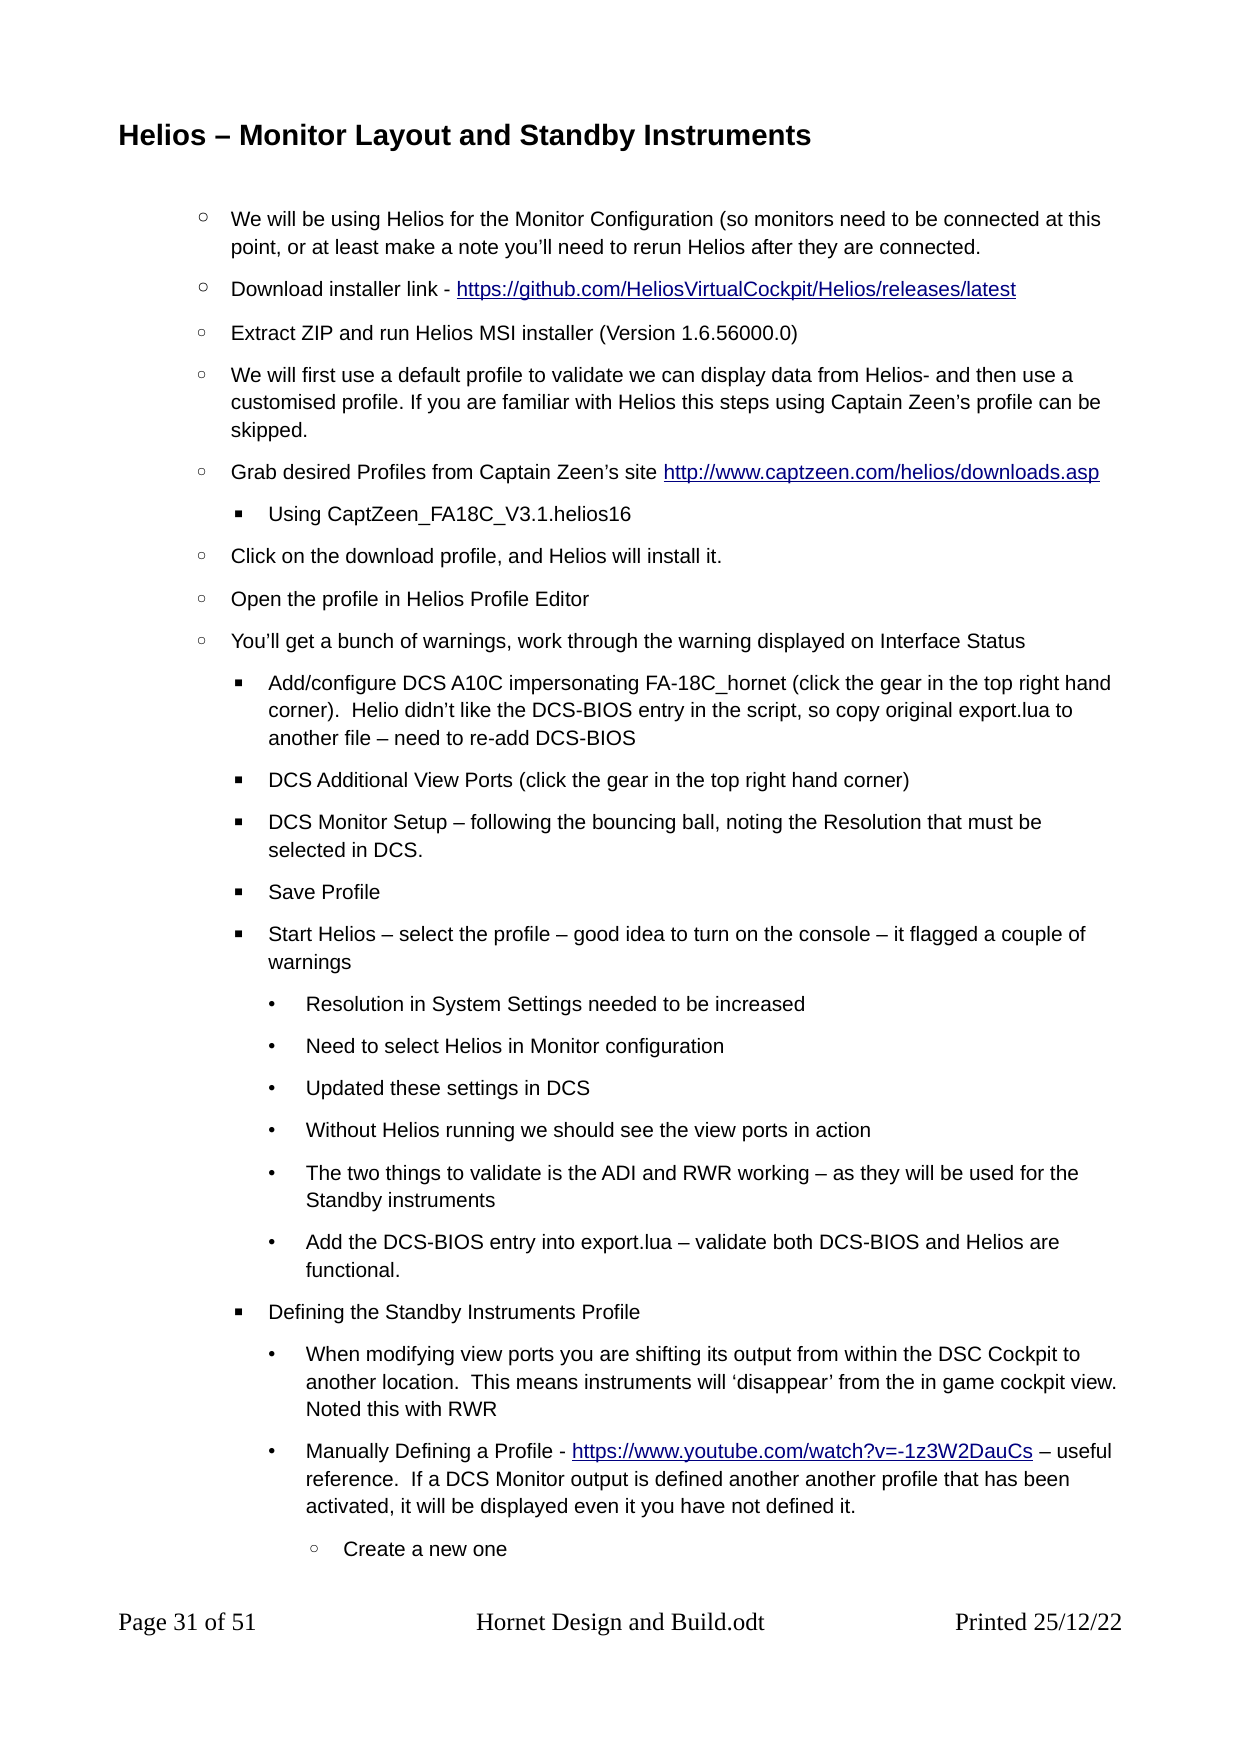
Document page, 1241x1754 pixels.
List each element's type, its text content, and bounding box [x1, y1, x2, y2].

list Updated these settings in DCS [268, 1076, 1122, 1100]
list We will be using Helios for the Monitor Configuration (so monitors need to be connected at this point, or at least make a note you’ll need to rerun Helios after they are connected. [193, 206, 1122, 259]
list Save Profile [231, 880, 1122, 904]
list Without Helios running we should see the view ports in action [268, 1118, 1122, 1142]
list DCS Monitor Setup – following the bouncing ball, noting the Resolution that must be selected in DCS. [231, 810, 1122, 862]
list Grab desired Profiles from Captain Zeen’s site http://www.captzeen.com/helios/downloads.asp [193, 460, 1122, 484]
list Defining the Standby Instruments Profile [231, 1300, 1122, 1324]
list Resolution in System Settings needed to be increased [268, 992, 1122, 1016]
list Open the profile in Helios Profile Editor [193, 586, 1122, 610]
list Download installer link - https://github.com/HeliosVirtualCockpit/Helios/releases/latest [193, 277, 1122, 302]
list Extract ZIP and run Helios MSI installer (Version 1.6.56000.0) [193, 320, 1122, 344]
subtitle Helios – Monitor Layout and Standby Instruments [118, 118, 1122, 152]
list Start Helios – select the profile – good idea to turn on the console – it flagged a couple of warnings [231, 922, 1122, 973]
list Create a new one [306, 1536, 1122, 1560]
list Add the DCS-BIOS entry into export.lua – validate both DCS-BIOS and Helios are functional. [268, 1230, 1122, 1282]
list Using CaptZeen_FA18C_V3.1.helios16 [231, 502, 1122, 526]
list We will first use a default profile to validate we can display data from Helios- and then use a customised profile. If you are familiar with Helios this steps using Captain Zeen’s profile can be skipped. [193, 363, 1122, 442]
list The two things to validate is the ADI and RWR working – as they will be used for the Standby instruments [268, 1160, 1122, 1212]
list Add/configure DCS A10C impersonating FA-18C_hornet (click the gear in the top right hand corner). Helio didn’t like the DCS-BIOS entry in the script, so copy original export.lua to another file – need to re-add DCS-BIOS [231, 671, 1122, 750]
list DCS Additional View Ports (click the gear in the top right hand corner) [231, 768, 1122, 792]
list You’ll get a bunch of warnings, work through the warning displayed on Interface Status [193, 628, 1122, 653]
list When modifying view ports you are shifting its output from within the DSC Cockpit to another location. This means instruments will ‘disappear’ from the in game cockpit view. Noted this with RWR [268, 1342, 1122, 1421]
list Click on the download profile, and Helios will install it. [193, 544, 1122, 568]
list Need to select Helios in Monitor configuration [268, 1034, 1122, 1058]
list Manually Defining a Profile - https://www.youtube.com/watch?v=-1z3W2DauCs – useful reference. If a DCS Monitor output is defined another another profile that has been activated, it will be displayed even it you have not defined it. [268, 1439, 1122, 1518]
